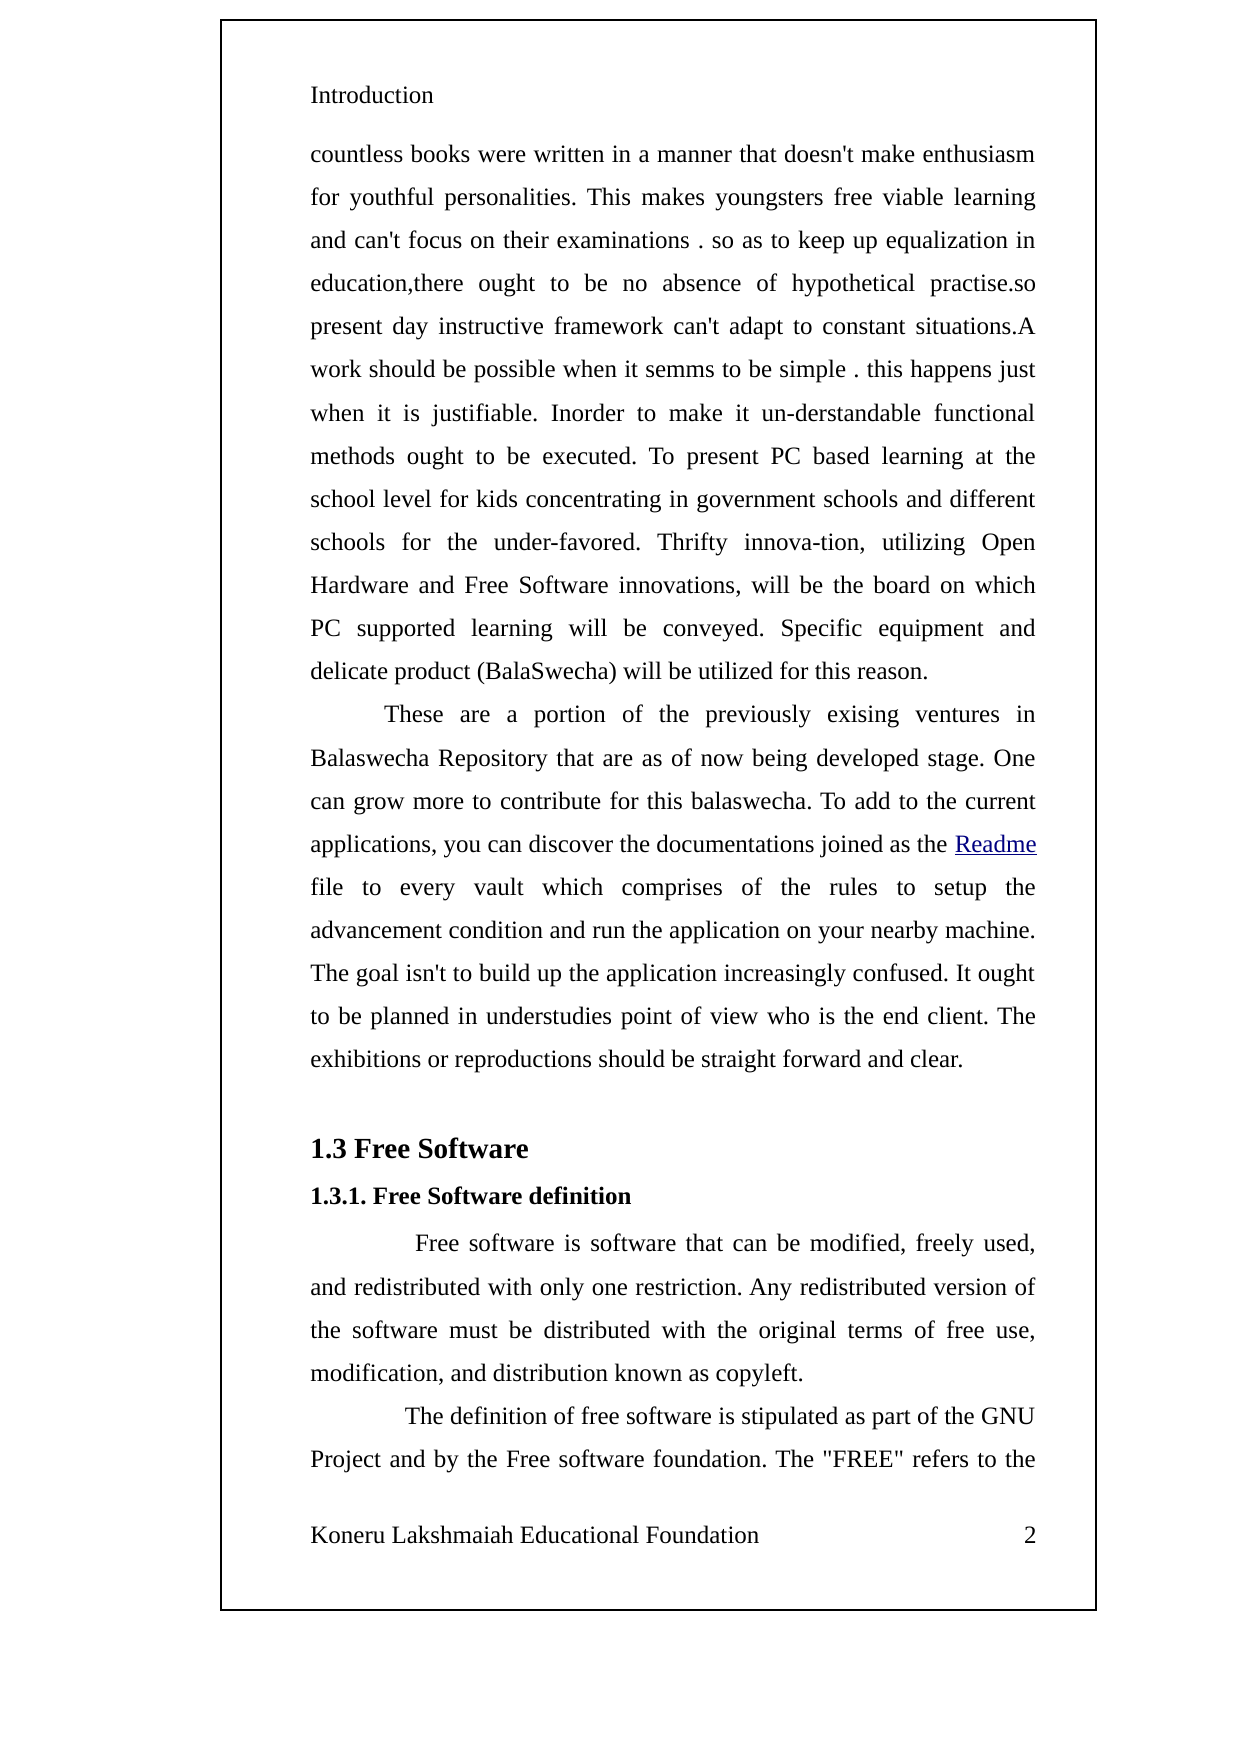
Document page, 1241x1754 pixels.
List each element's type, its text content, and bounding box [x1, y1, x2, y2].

text The definition of free software is stipulated as part of the GNU Project and by the Free software foundation. The "FREE" refers to the [310, 1401, 1036, 1473]
text These are a portion of the previously exising ventures in Balaswecha Repository that are as of now being developed stage. One can grow more to contribute for this balaswecha. To add to the current applications, you can discover the documentations joined as the Readme file to every vault which comprises of the rules to setup the advancement condition and run the application on your nearby machine. The goal isn't to build up the application increasingly confused. It ought to be planned in understudies point of view who is the end client. The exhibitions or reproductions should be straight forward and clear. [310, 699, 1036, 1073]
text 1.3 Free Software [310, 1131, 1036, 1164]
text 1.3.1. Free Software definition [310, 1181, 1036, 1210]
text countless books were written in a manner that doesn't make enthusiasm for youthful personalities. This makes youngsters free viable learning and can't focus on their examinations . so as to keep up equalization in education,there ought to be no absence of hypothetical practise.so present day instructive framework can't adapt to constant situations.A work should be possible when it semms to be simple . this happens just when it is justifiable. Inorder to make it un-derstandable functional methods ought to be executed. To present PC based learning at the school level for kids concentrating in government schools and different schools for the under-favored. Thrifty innova-tion, utilizing Open Hardware and Free Software innovations, will be the board on which PC supported learning will be conveyed. Specific equipment and delicate product (BalaSwecha) will be utilized for this reason. [310, 139, 1036, 685]
text Free software is software that can be modified, freely used, and redistributed with only one restriction. Any redistributed version of the software must be distributed with the original terms of free use, modification, and distribution known as copyleft. [310, 1224, 1036, 1387]
